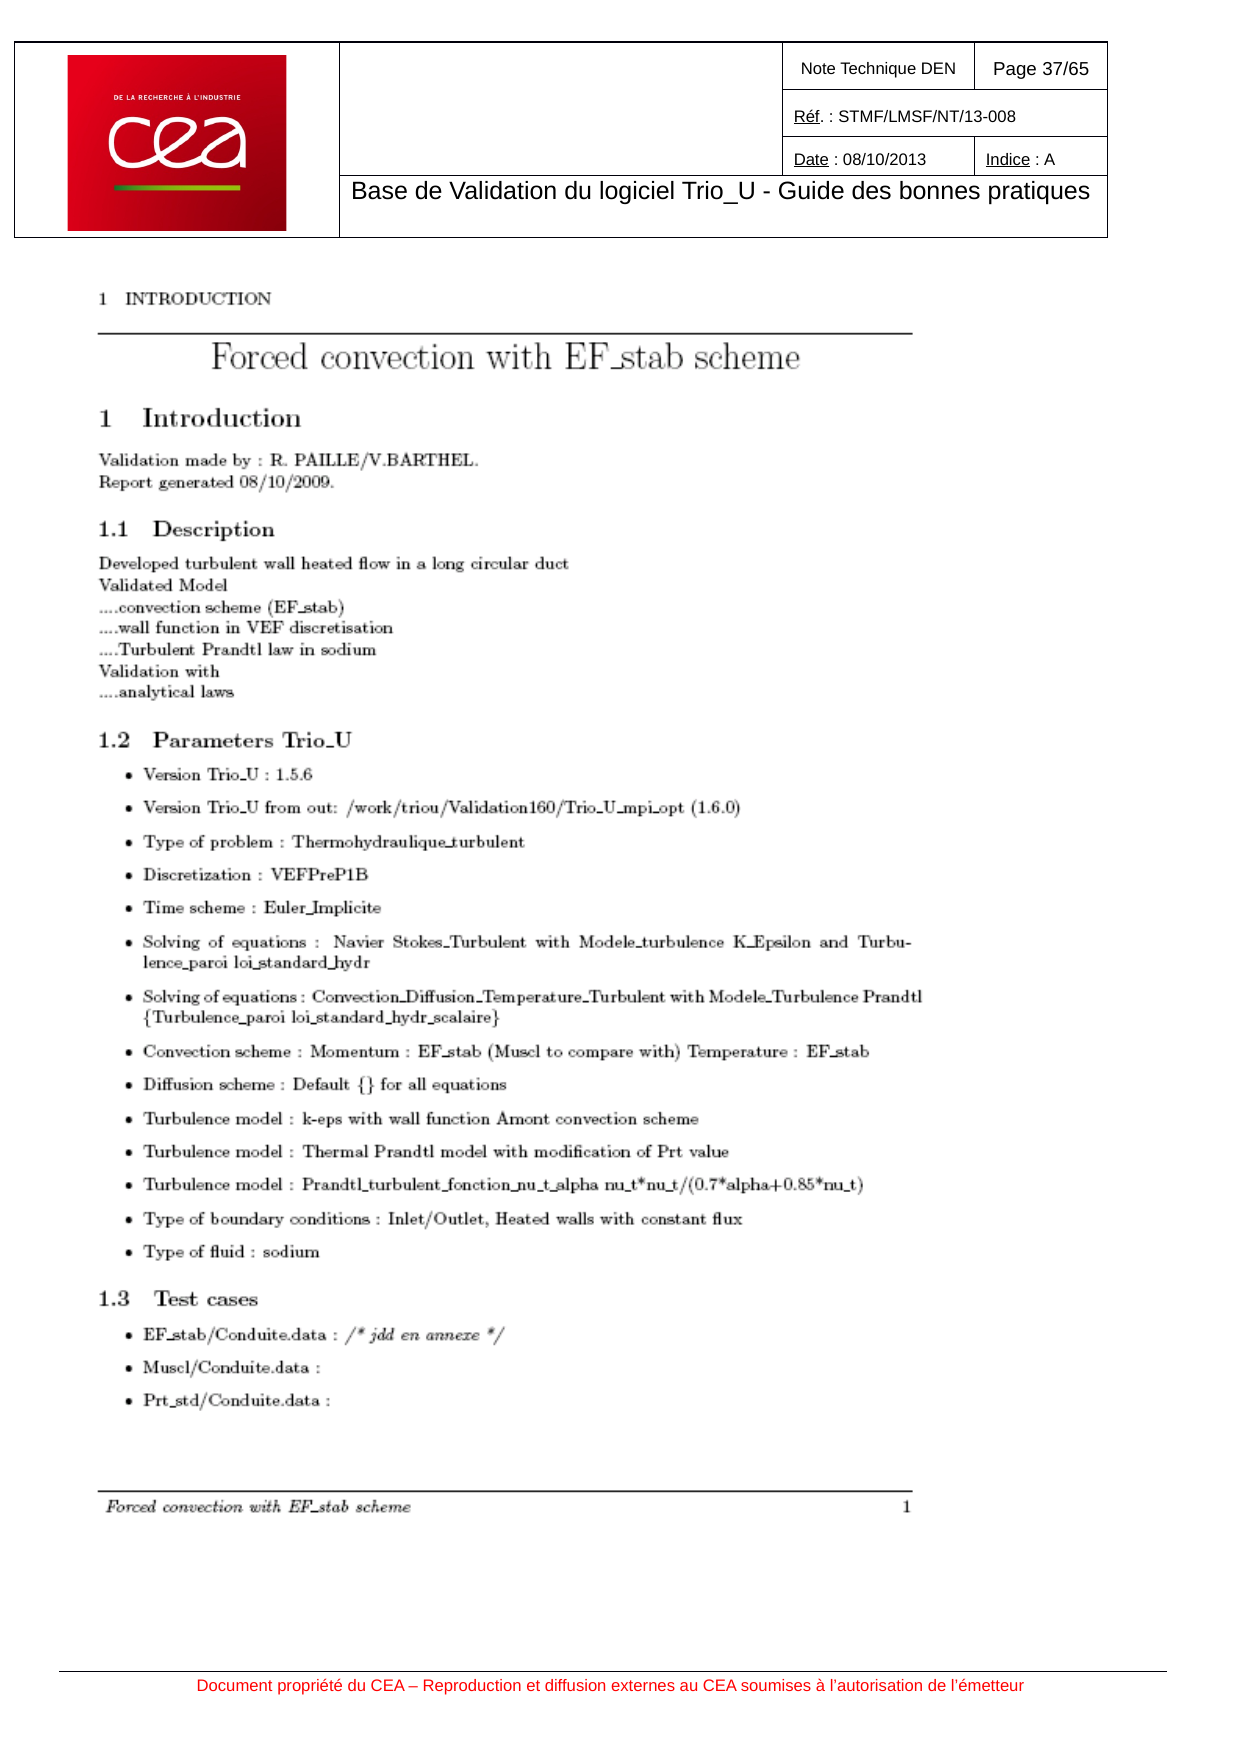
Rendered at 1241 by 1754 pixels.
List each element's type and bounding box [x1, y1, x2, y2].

picture [59, 266, 988, 1533]
picture [67, 55, 287, 231]
